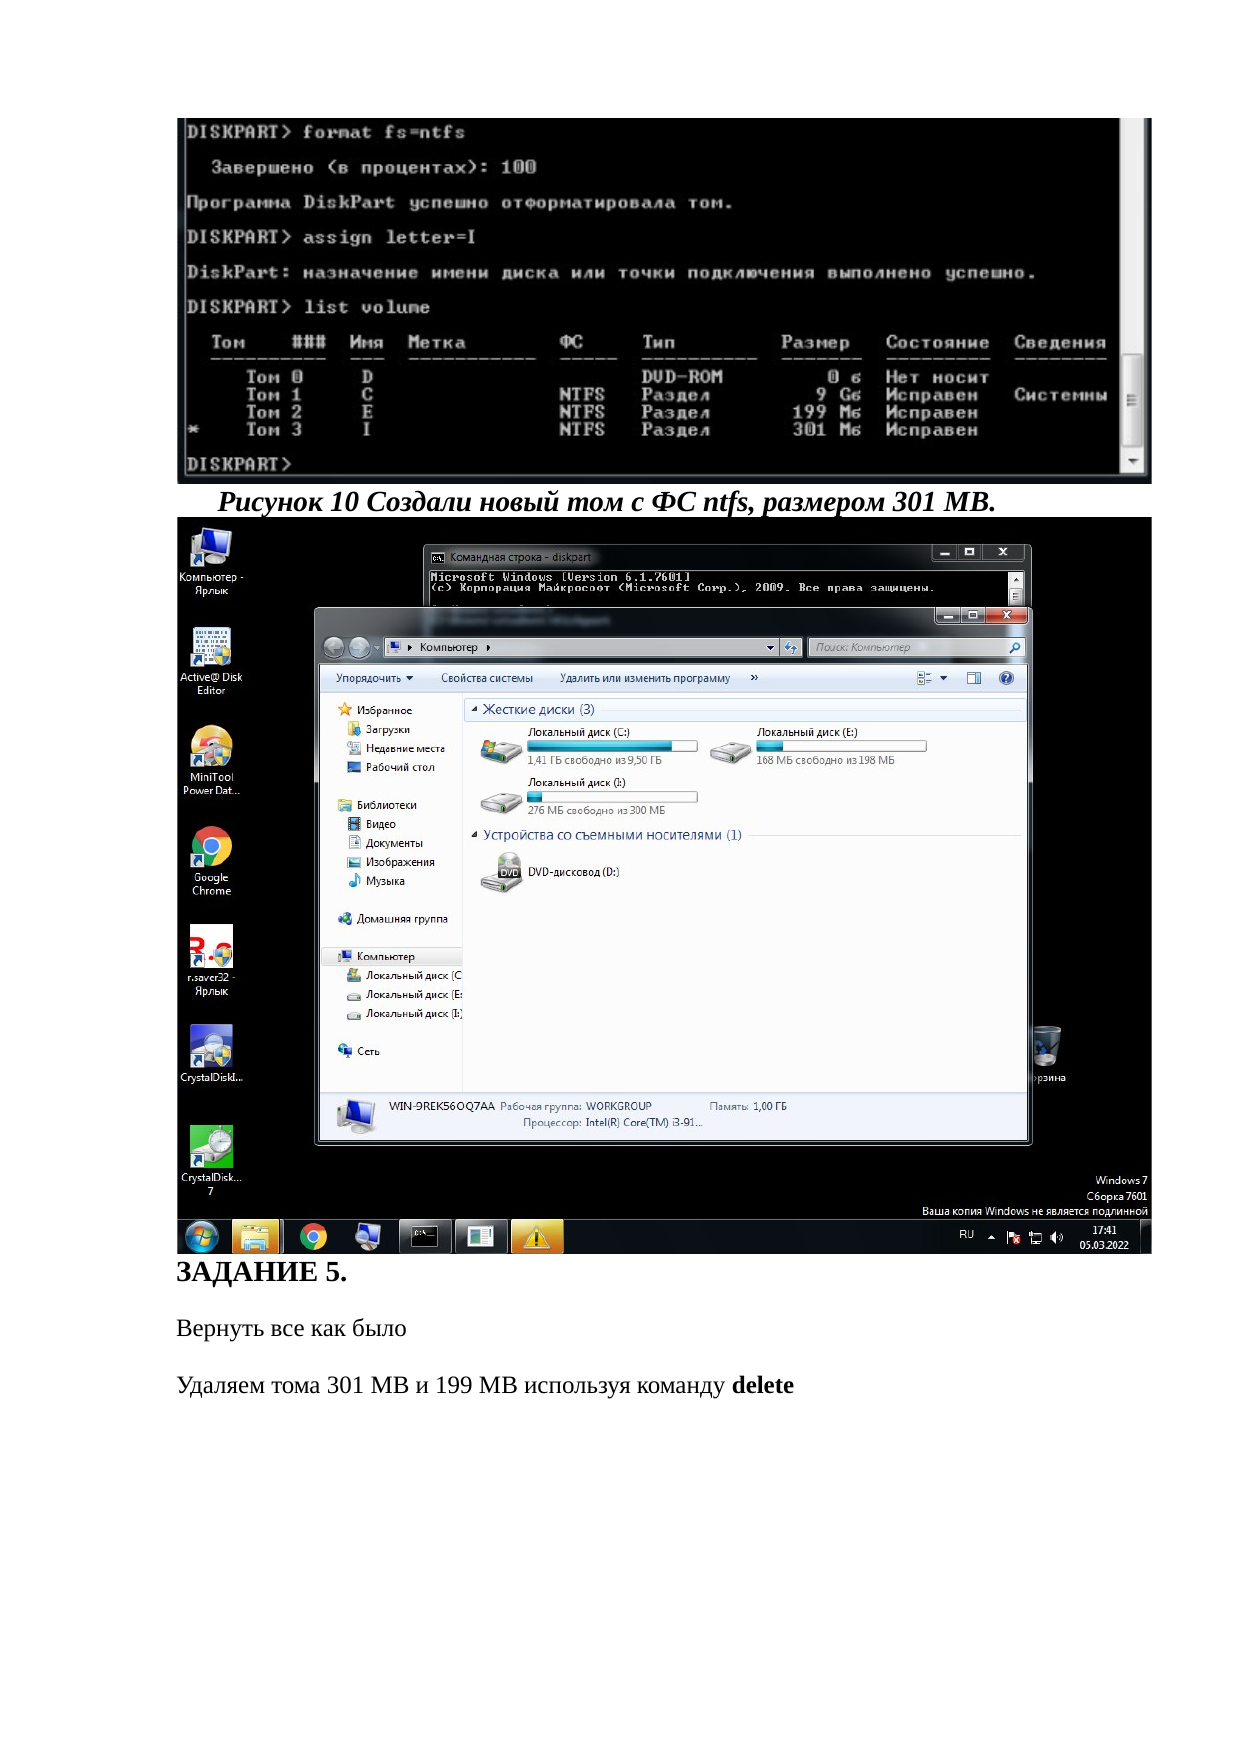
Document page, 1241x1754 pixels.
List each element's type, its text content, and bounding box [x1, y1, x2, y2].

text ЗАДАНИЕ 5. [176, 1254, 1152, 1287]
text Вернуть все как было [176, 1313, 1145, 1342]
text Удаляем тома 301 MB и 199 MB используя команду delete [176, 1366, 1145, 1400]
text Рисунок 10 Создали новый том с ФС ntfs, размером 301 MB. [135, 484, 1082, 517]
